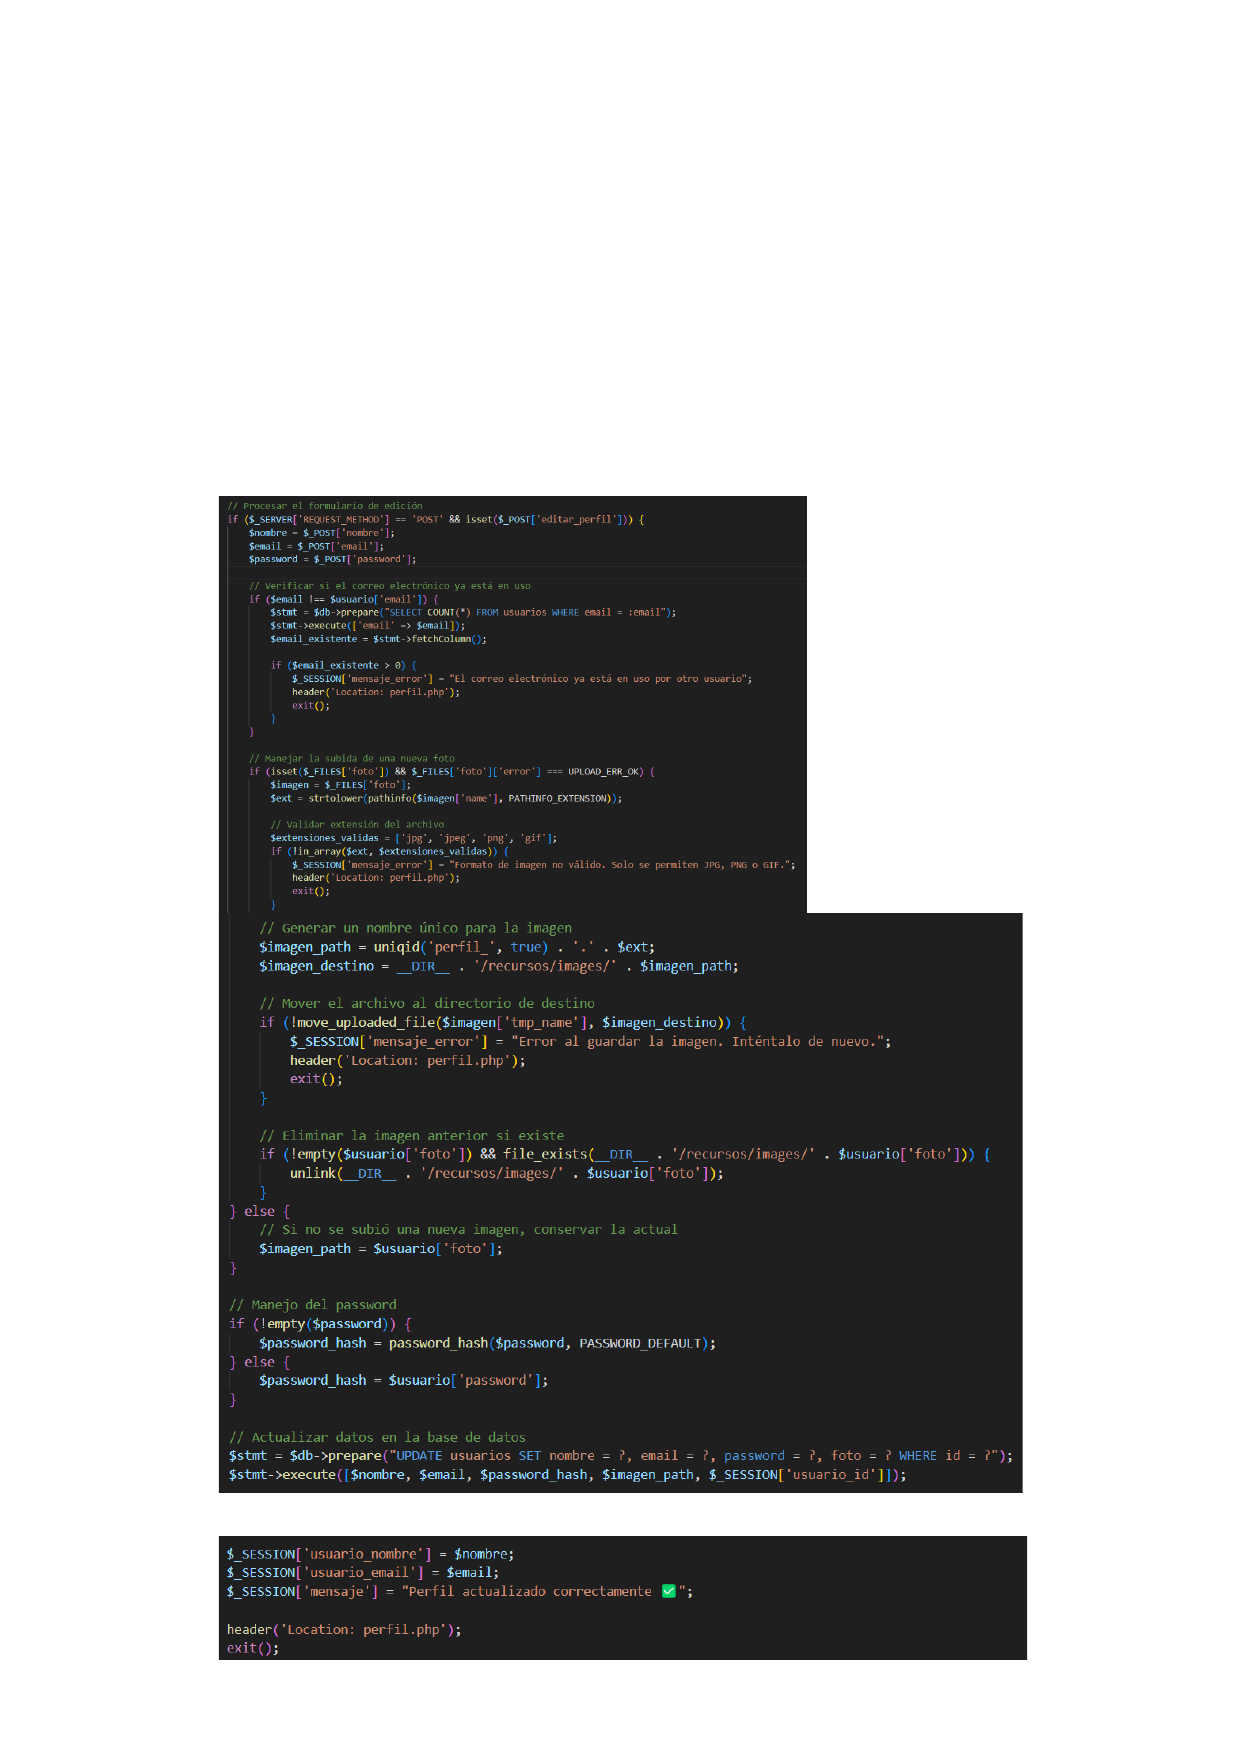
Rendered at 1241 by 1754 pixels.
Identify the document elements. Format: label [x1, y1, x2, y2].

picture [218, 496, 1023, 1493]
picture [218, 1536, 1028, 1660]
